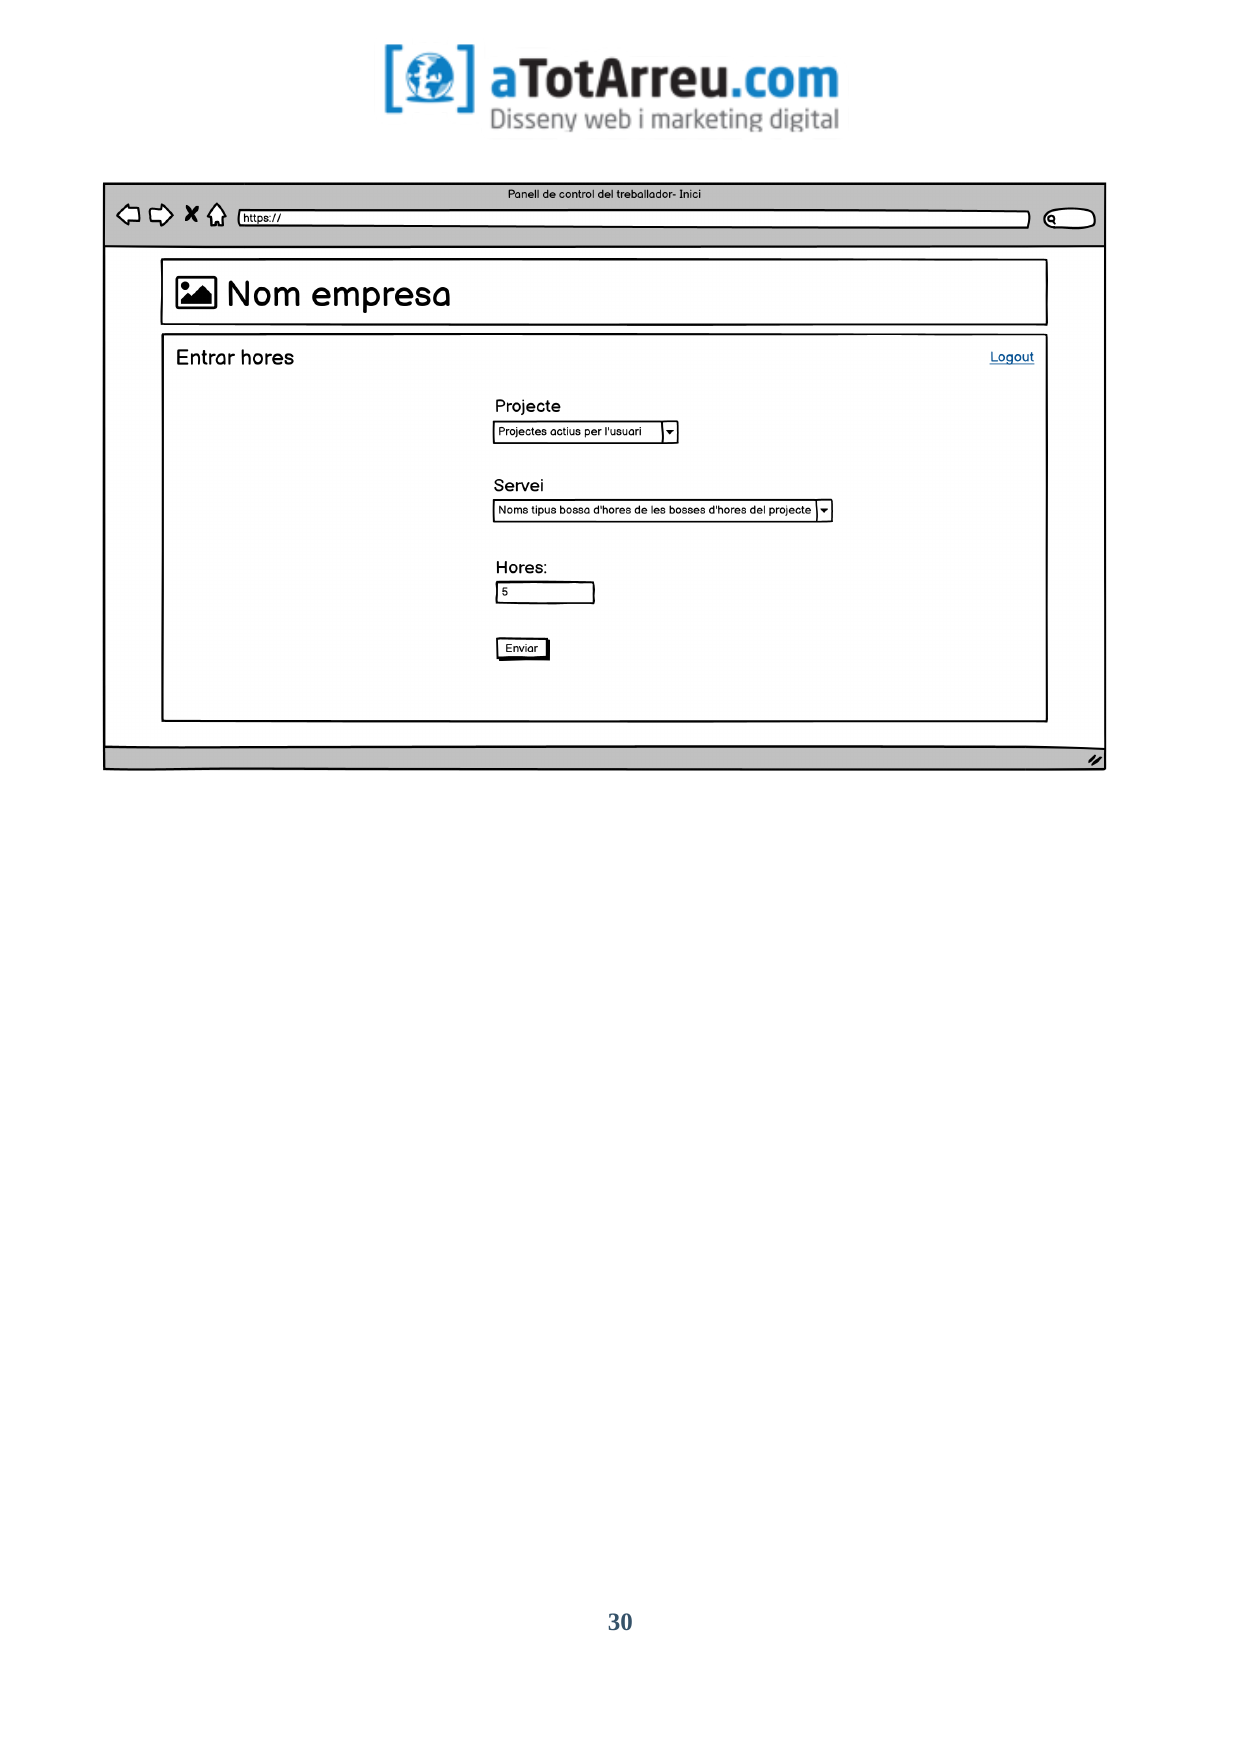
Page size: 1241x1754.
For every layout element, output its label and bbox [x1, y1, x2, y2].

picture [102, 182, 1107, 771]
picture [356, 37, 873, 141]
